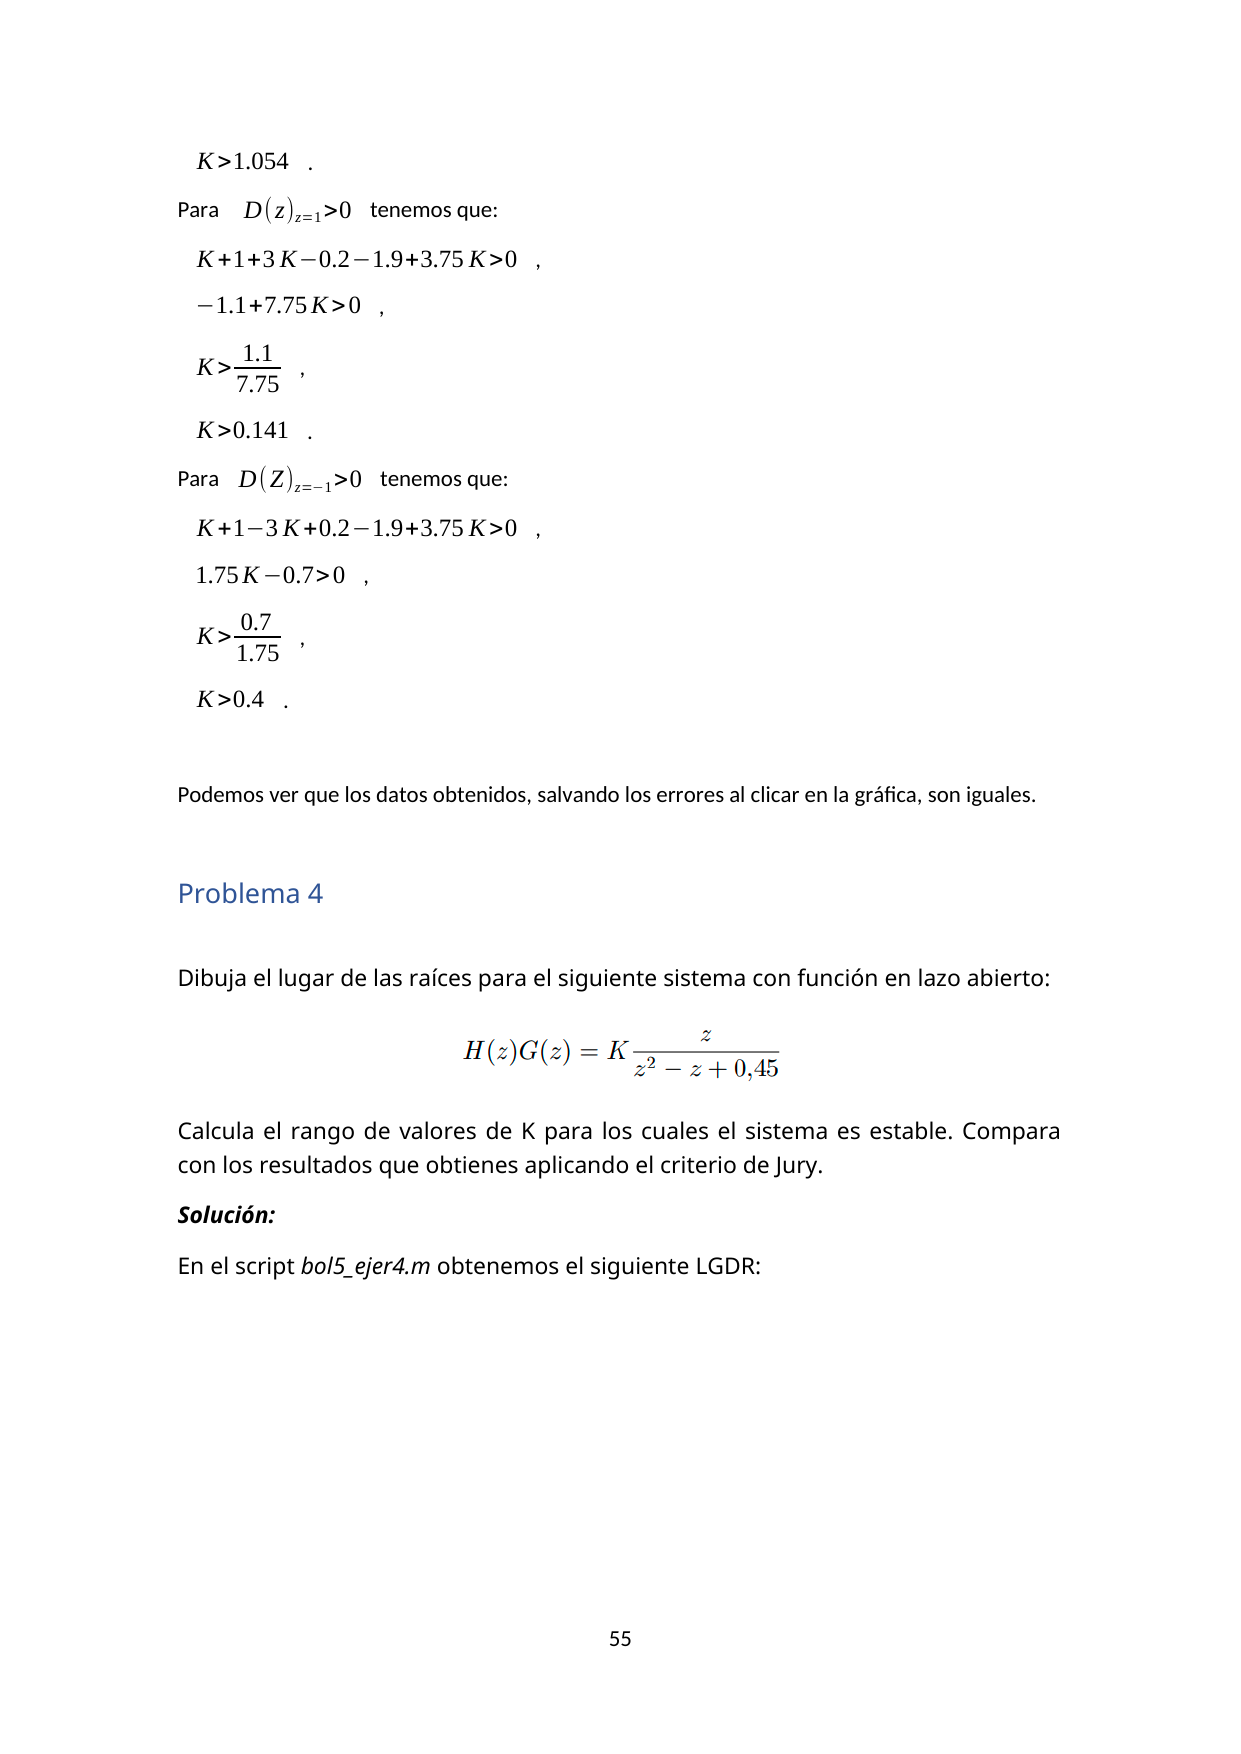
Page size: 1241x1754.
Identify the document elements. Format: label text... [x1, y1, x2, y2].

text . [177, 686, 1063, 714]
text , [177, 514, 1063, 543]
text Paratenemos que: [177, 464, 1063, 496]
text . [177, 148, 1063, 176]
text Para tenemos que: [177, 194, 1063, 226]
picture [444, 1010, 796, 1097]
text En el script bol5_ejer4.m obtenemos el siguiente LGDR: [177, 1250, 1063, 1281]
text , [177, 339, 1063, 398]
text , [177, 245, 1063, 273]
text . [177, 417, 1063, 445]
text , [177, 292, 1063, 320]
subtitle Problema 4 [177, 875, 1063, 912]
text Dibuja el lugar de las raíces para el siguiente sistema con función en lazo abierto: [177, 962, 1063, 993]
text , [177, 561, 1063, 589]
text Podemos ver que los datos obtenidos, salvando los errores al clicar en la gráfica, son iguales. [177, 780, 1063, 808]
text Calcula el rango de valores de K para los cuales el sistema es estable. Compara con los resultados que obtienes aplicando el criterio de Jury. [177, 1115, 1063, 1180]
text Solución: [177, 1199, 1063, 1231]
text , [177, 608, 1063, 667]
